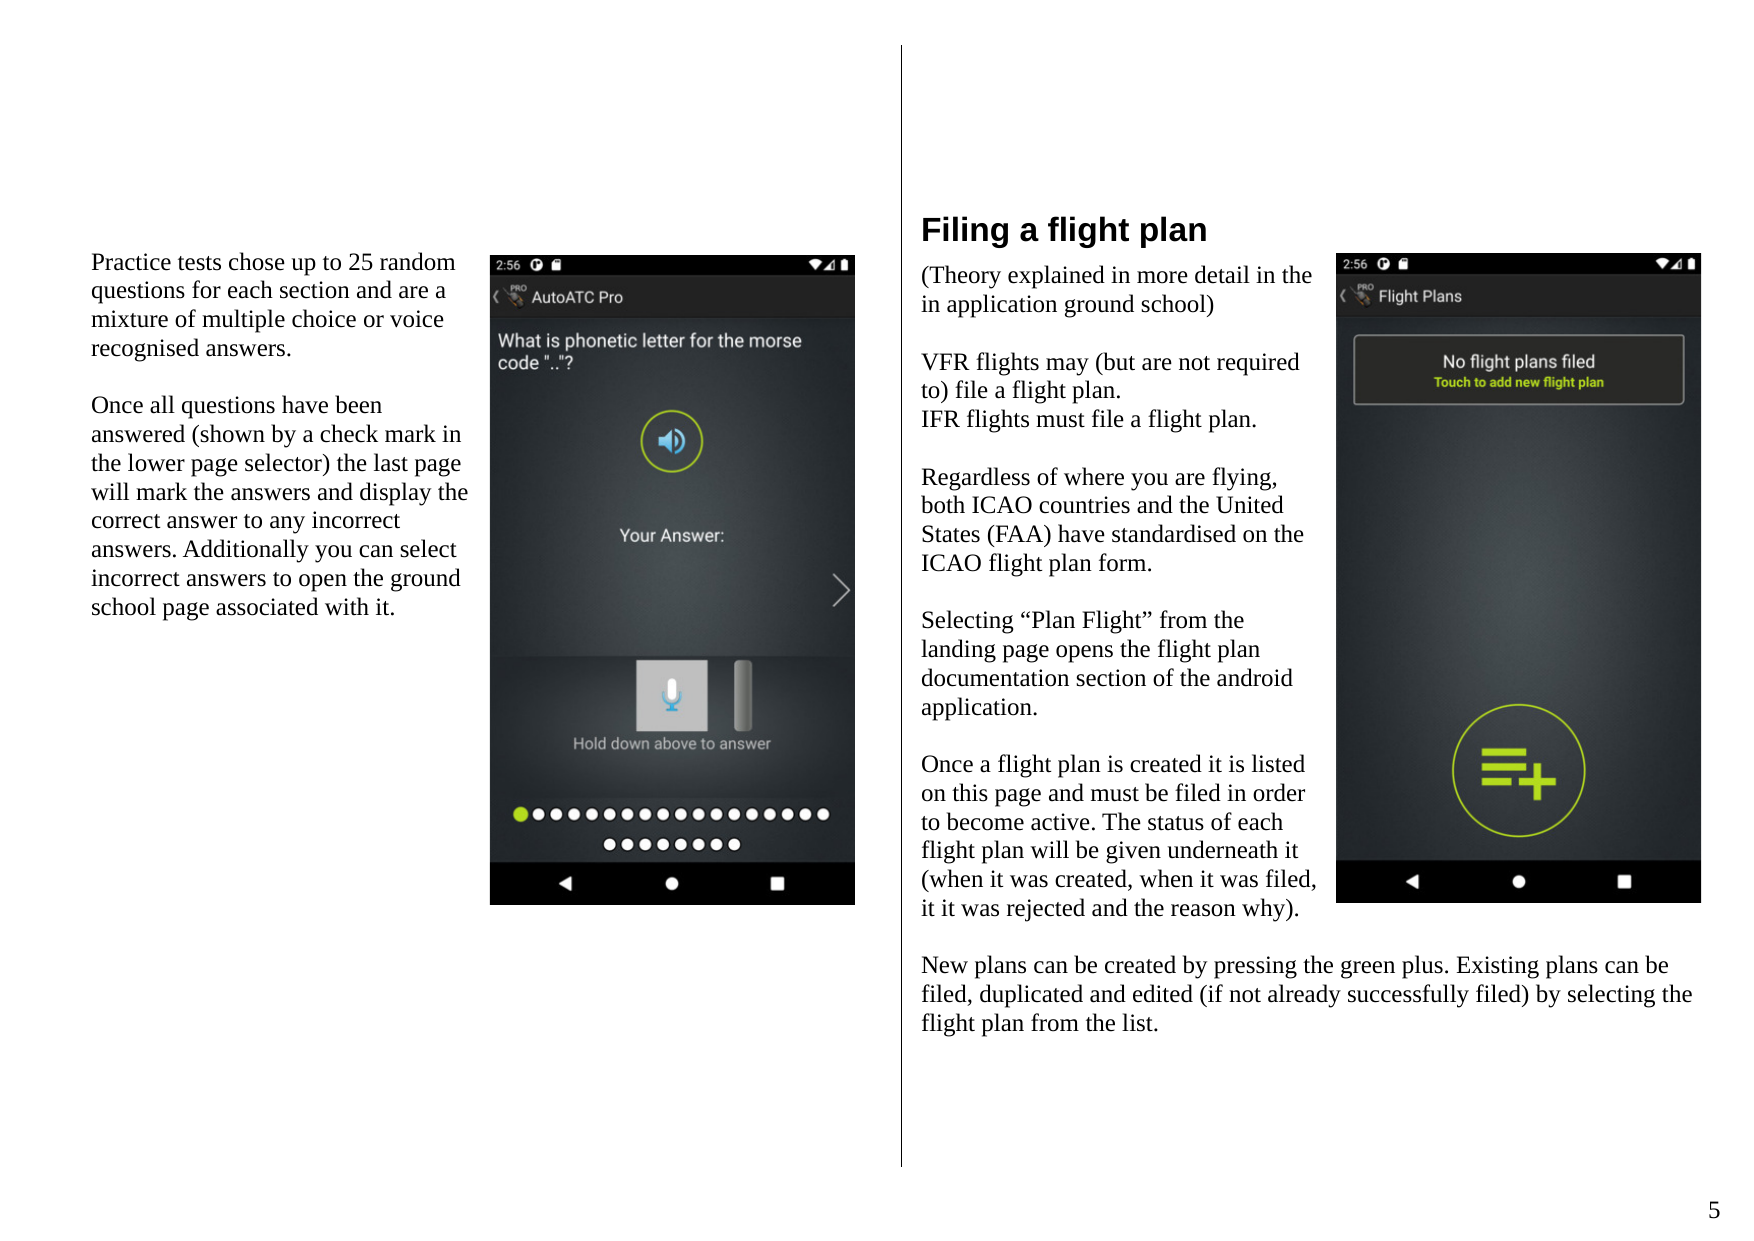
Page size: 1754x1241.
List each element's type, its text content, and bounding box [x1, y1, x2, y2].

picture [1336, 253, 1702, 903]
subtitle Filing a flight plan [921, 209, 1738, 248]
text [855, 390, 881, 620]
text Regardless of where you are flying, both ICAO countries and the United States (FAA) have standardised on the ICAO flight plan form. [921, 462, 1336, 577]
text Once all questions have been answered (shown by a check mark in the lower page selector) the last page will mark the answers and display the correct answer to any incorrect answers. Additionally you can select incorrect answers to open the ground school page associated with it. [91, 390, 489, 620]
text Selecting “Plan Flight” from the landing page opens the flight plan documentation section of the android application. [921, 605, 1336, 720]
picture [489, 255, 855, 905]
text Practice tests chose up to 25 random questions for each section and are a mixture of multiple choice or voice recognised answers. [91, 247, 881, 362]
text IFR flights must file a flight plan. [921, 404, 1336, 433]
text (Theory explained in more detail in the in application ground school) [921, 260, 1336, 318]
text New plans can be created by pressing the green plus. Existing plans can be filed, duplicated and edited (if not already successfully filed) by selecting the flight plan from the list. [921, 950, 1720, 1037]
text Once a flight plan is created it is listed on this page and must be filed in order to become active. The status of each flight plan will be given underneath it (when it was created, when it was filed, it it was rejected and the reason why). [921, 749, 1720, 922]
text VFR flights may (but are not required to) file a flight plan. [921, 347, 1336, 404]
